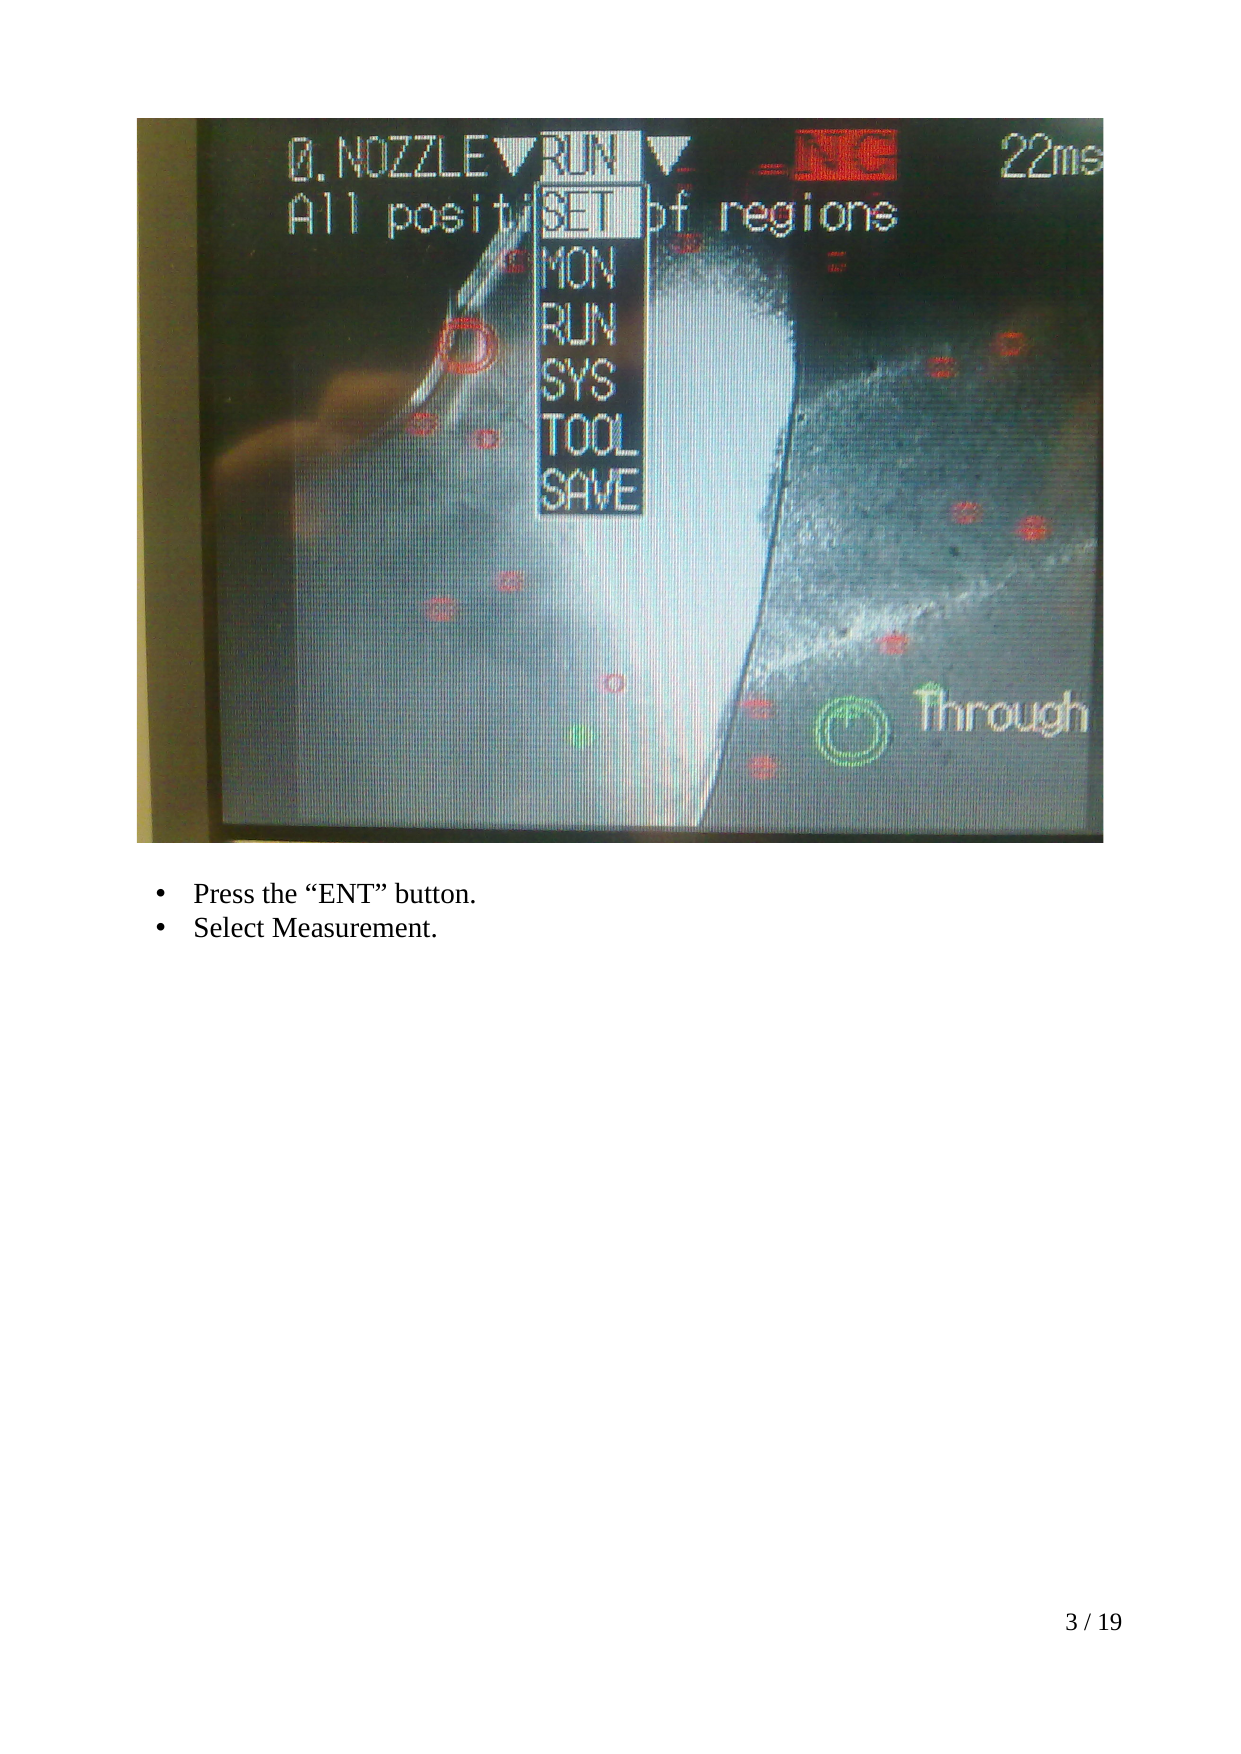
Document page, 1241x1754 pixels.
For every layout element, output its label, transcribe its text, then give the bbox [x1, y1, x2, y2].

picture [136, 118, 1104, 843]
list Press the “ENT” button. [156, 876, 1122, 910]
list Select Measurement. [156, 910, 1122, 944]
